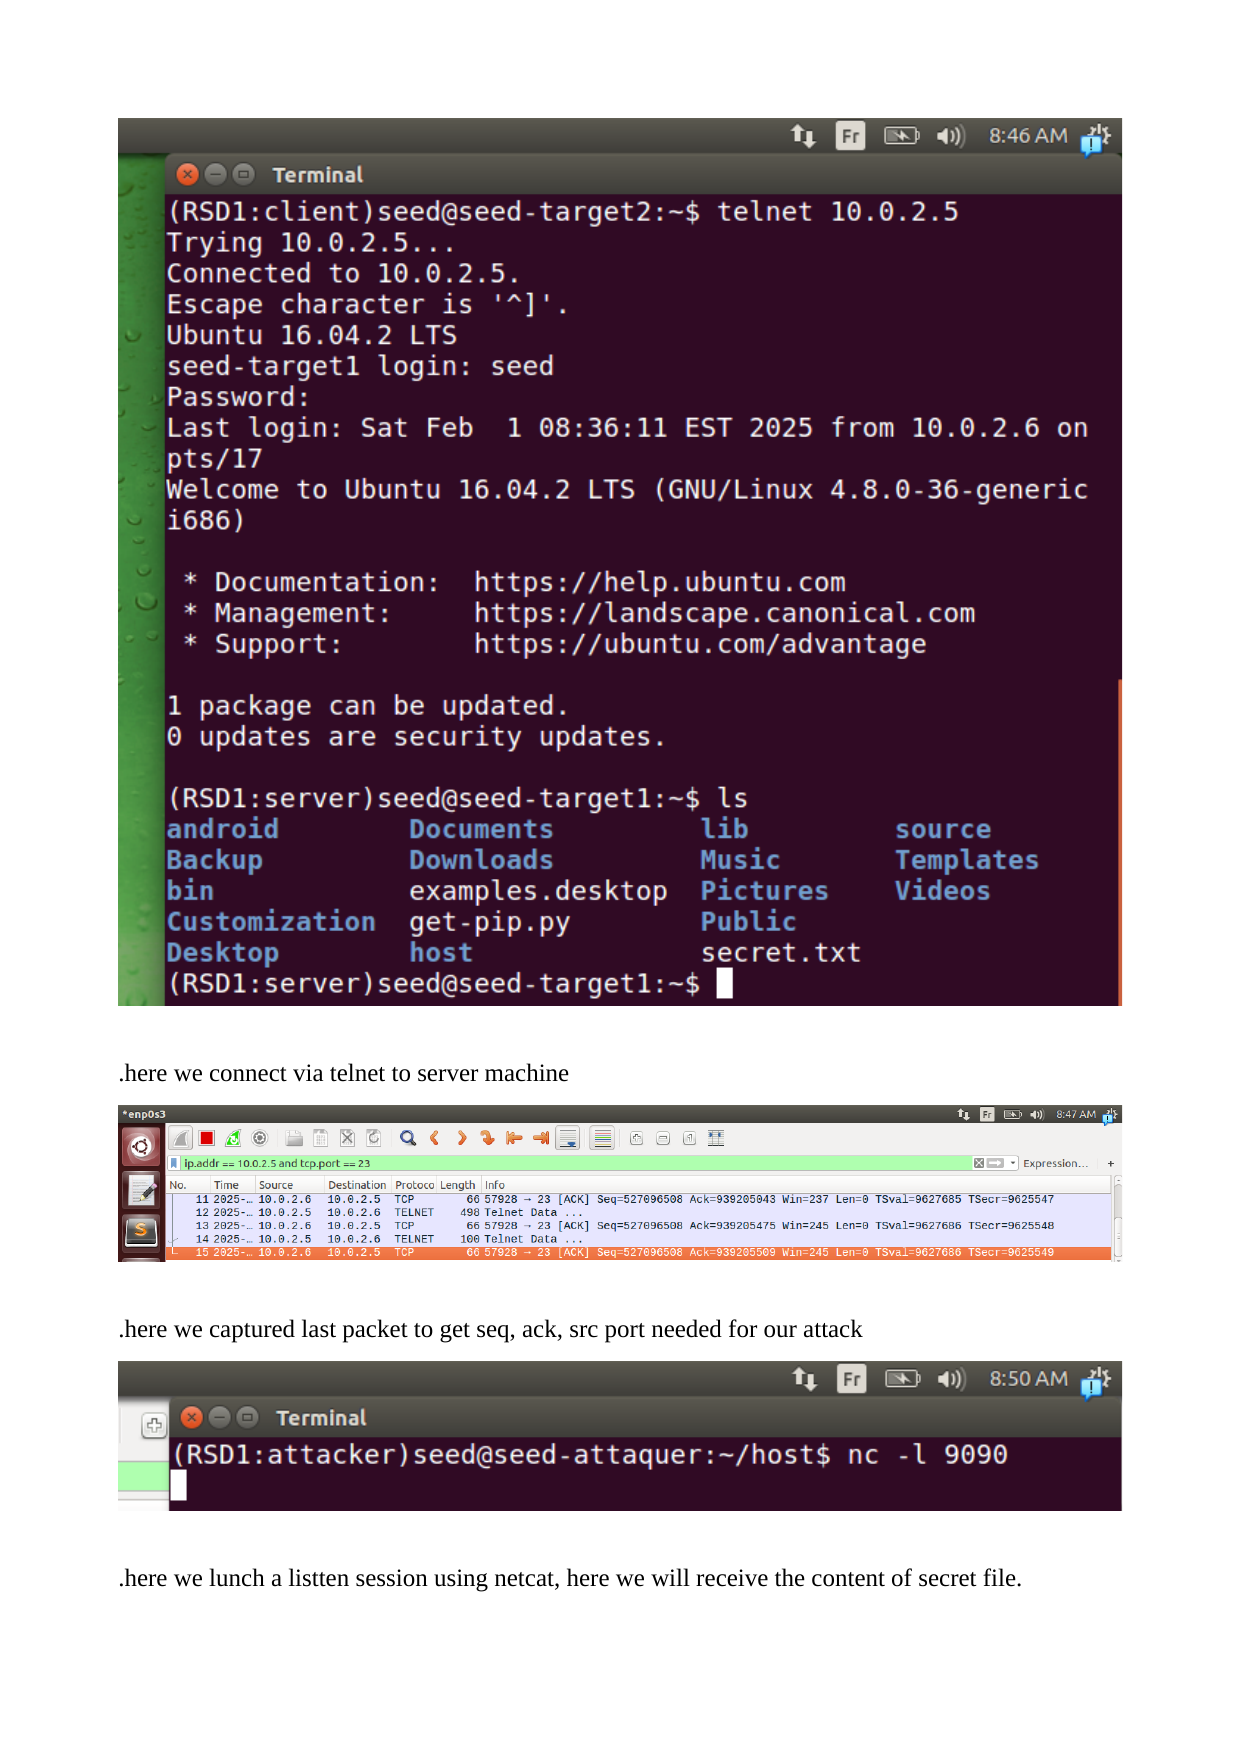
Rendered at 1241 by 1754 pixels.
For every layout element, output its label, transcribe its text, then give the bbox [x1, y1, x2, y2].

picture [118, 1361, 1123, 1511]
text .here we connect via telnet to server machine [118, 1058, 1122, 1087]
picture [118, 118, 1123, 1006]
picture [118, 1105, 1123, 1262]
text .here we captured last packet to get seq, ack, src port needed for our attack [118, 1314, 1122, 1343]
text .here we lunch a listten session using netcat, here we will receive the content of secret file. [118, 1563, 1122, 1591]
